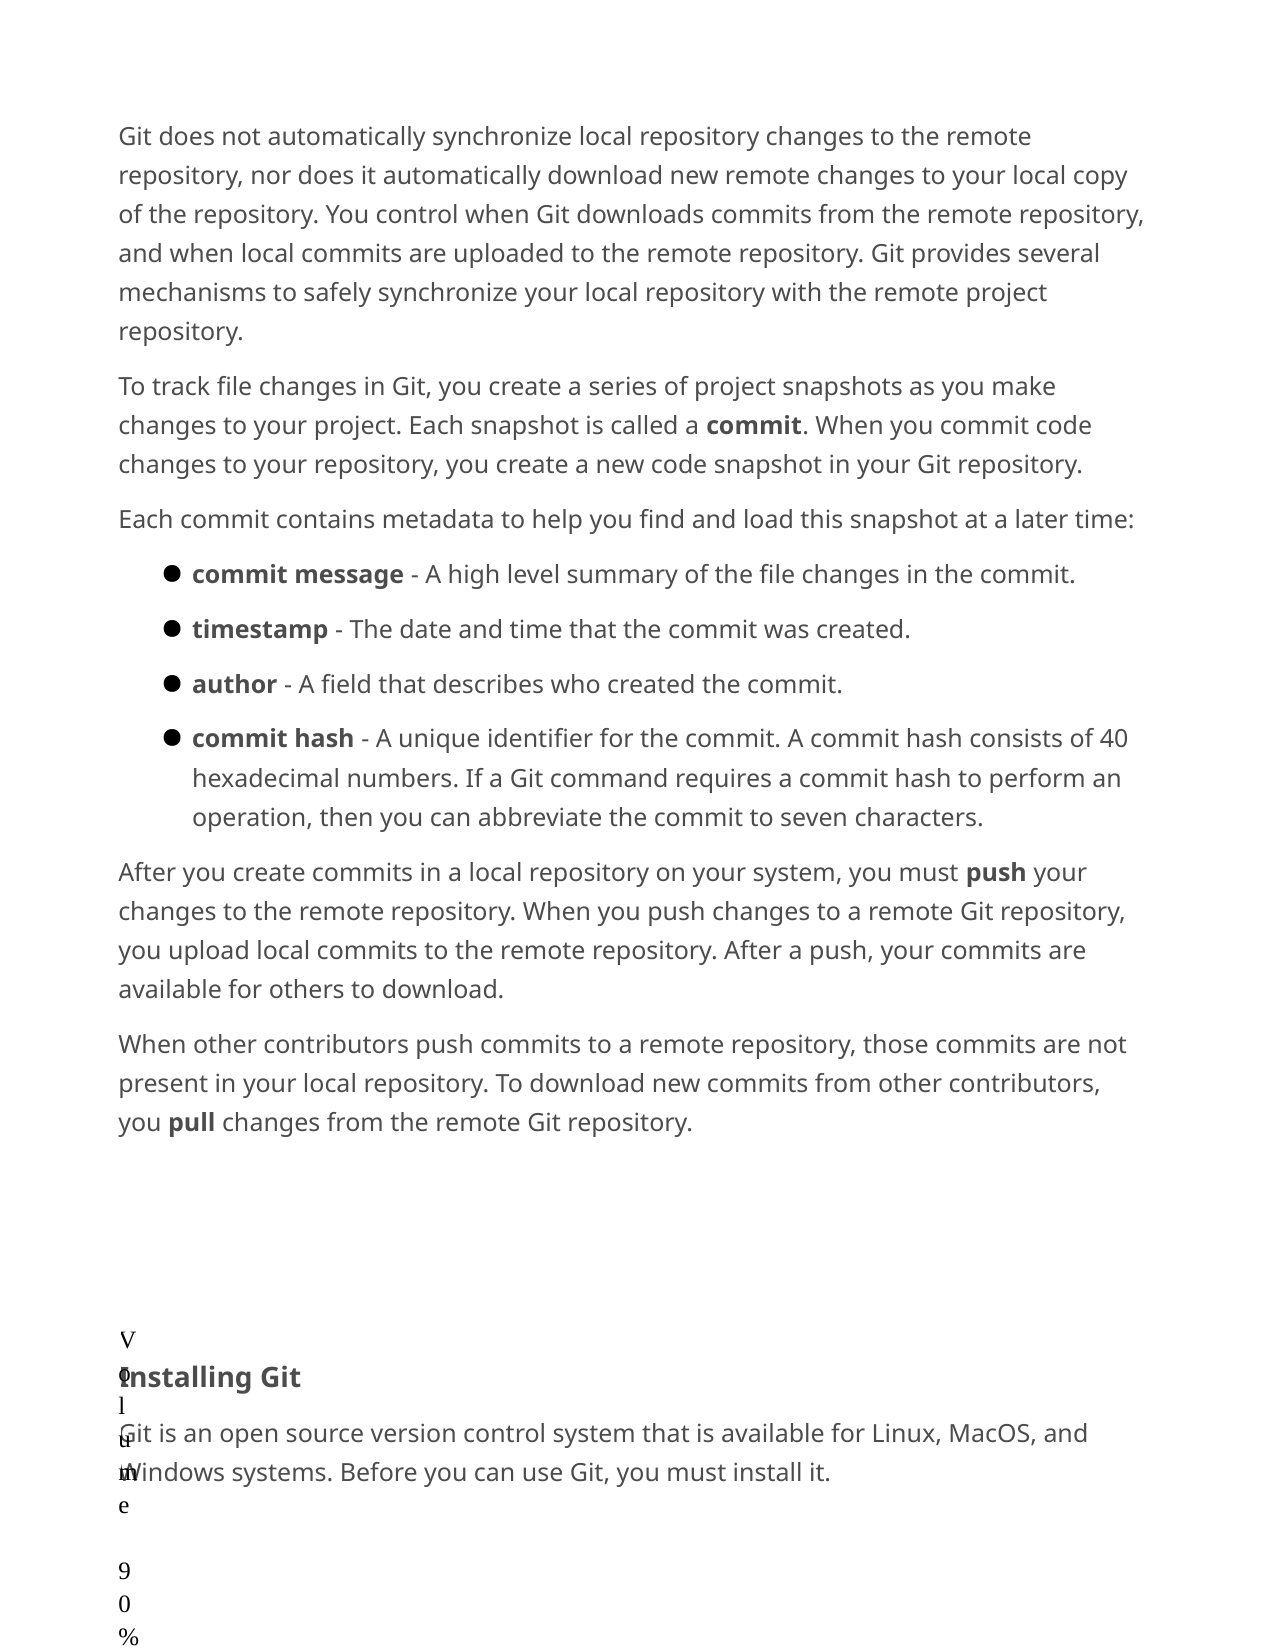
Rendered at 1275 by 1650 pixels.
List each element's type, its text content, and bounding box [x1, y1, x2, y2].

list timestamp - The date and time that the commit was created. [162, 611, 1157, 646]
text Committing Code Changes to a Branch [118, 1159, 1157, 1188]
text This animation demonstrates how code changes are committed to the master branch of a Git repository. [118, 1193, 1157, 1254]
text Git does not automatically synchronize local repository changes to the remote repository, nor does it automatically download new remote changes to your local copy of the repository. You control when Git downloads commits from the remote repository, and when local commits are uploaded to the remote repository. Git provides several mechanisms to safely synchronize your local repository with the remote project repository. [118, 118, 1157, 348]
text When other contributors push commits to a remote repository, those commits are not present in your local repository. To download new commits from other contributors, you pull changes from the remote Git repository. [118, 1026, 1157, 1139]
list commit hash - A unique identifier for the commit. A commit hash consists of 40 hexadecimal numbers. If a Git command requires a commit hash to perform an operation, then you can abbreviate the commit to seven characters. [162, 721, 1157, 833]
subtitle Installing Git [121, 1358, 1157, 1396]
list author - A field that describes who created the commit. [162, 666, 1157, 700]
text Each commit contains metadata to help you find and load this snapshot at a later time: [118, 502, 1157, 536]
text Git is an open source version control system that is available for Linux, MacOS, and Windows systems. Before you can use Git, you must install it. [121, 1415, 1157, 1489]
text After you create commits in a local repository on your system, you must push your changes to the remote repository. When you push changes to a remote Git repository, you upload local commits to the remote repository. After a push, your commits are available for others to download. [118, 854, 1157, 1006]
text To track file changes in Git, you create a series of project snapshots as you make changes to your project. Each snapshot is called a commit. When you commit code changes to your repository, you create a new code snapshot in your Git repository. [118, 369, 1157, 481]
list commit message - A high level summary of the file changes in the commit. [162, 557, 1157, 591]
